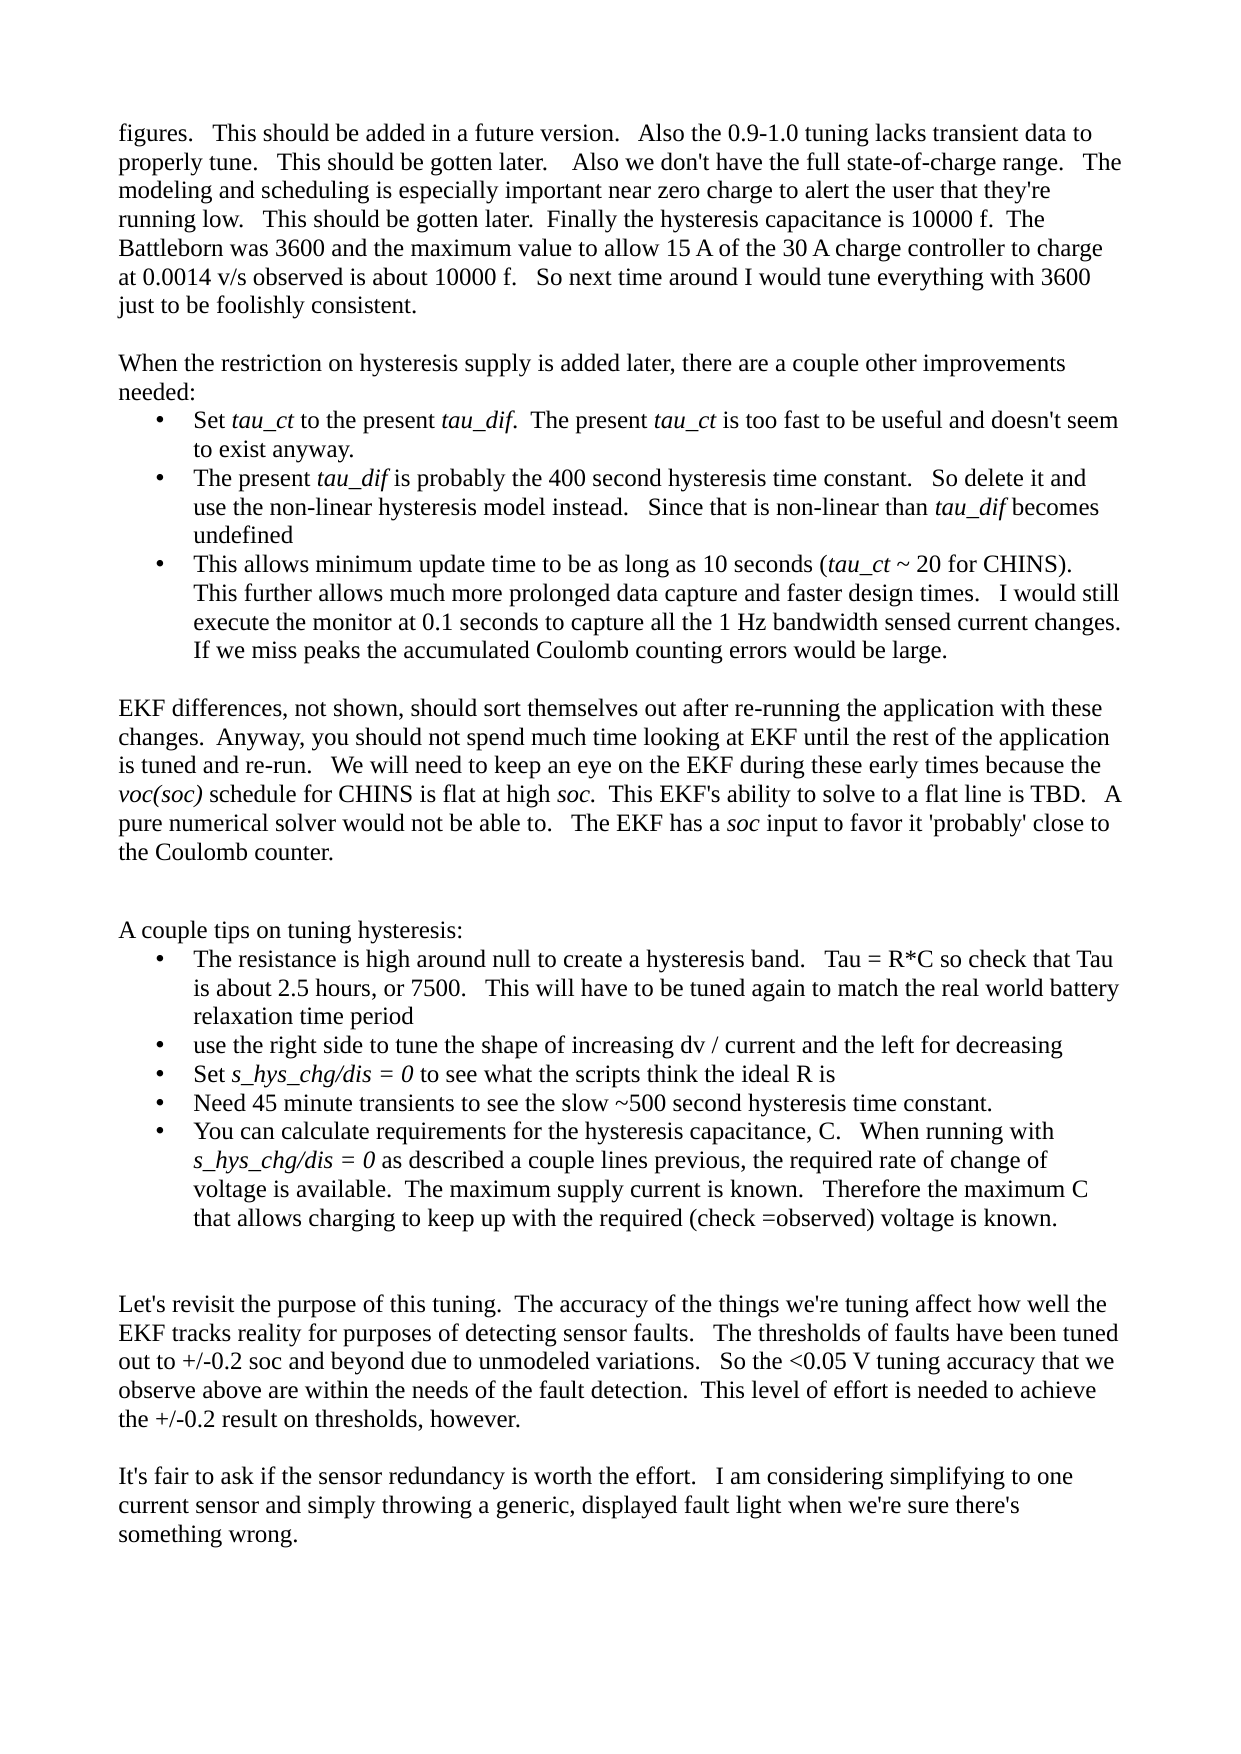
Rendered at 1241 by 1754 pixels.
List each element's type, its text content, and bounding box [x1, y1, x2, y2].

list Need 45 minute transients to see the slow ~500 second hysteresis time constant. [156, 1088, 1122, 1116]
text When the restriction on hysteresis supply is added later, there are a couple other improvements needed: [118, 348, 1122, 406]
list The resistance is high around null to create a hysteresis band. Tau = R*C so check that Tau is about 2.5 hours, or 7500. This will have to be tuned again to match the real world battery relaxation time period [156, 944, 1122, 1030]
text figures. This should be added in a future version. Also the 0.9-1.0 tuning lacks transient data to properly tune. This should be gotten later. Also we don't have the full state-of-charge range. The modeling and scheduling is especially important near zero charge to alert the user that they're running low. This should be gotten later. Finally the hysteresis capacitance is 10000 f. The Battleborn was 3600 and the maximum value to allow 15 A of the 30 A charge controller to charge at 0.0014 v/s observed is about 10000 f. So next time around I would tune everything with 3600 just to be foolishly consistent. [118, 118, 1122, 319]
list Set s_hys_chg/dis = 0 to see what the scripts think the ideal R is [156, 1059, 1122, 1088]
list This allows minimum update time to be as long as 10 seconds (tau_ct ~ 20 for CHINS). This further allows much more prolonged data capture and faster design times. I would still execute the monitor at 0.1 seconds to capture all the 1 Hz bandwidth sensed current changes. If we miss peaks the accumulated Coulomb counting errors would be large. [156, 549, 1122, 664]
list Set tau_ct to the present tau_dif. The present tau_ct is too fast to be useful and doesn't seem to exist anyway. [156, 406, 1122, 463]
text It's fair to ask if the sensor redundancy is worth the effort. I am considering simplifying to one current sensor and simply throwing a generic, displayed fault light when we're sure there's something wrong. [118, 1461, 1122, 1548]
text A couple tips on tuning hysteresis: [118, 915, 1122, 944]
list use the right side to tune the shape of increasing dv / current and the left for decreasing [156, 1030, 1122, 1059]
text EKF differences, not shown, should sort themselves out after re-running the application with these changes. Anyway, you should not spend much time looking at EKF until the rest of the application is tuned and re-run. We will need to keep an eye on the EKF during these early times because the voc(soc) schedule for CHINS is flat at high soc. This EKF's ability to solve to a flat line is TBD. A pure numerical solver would not be able to. The EKF has a soc input to favor it 'probably' close to the Coulomb counter. [118, 693, 1122, 866]
text Let's revisit the purpose of this tuning. The accuracy of the things we're tuning affect how well the EKF tracks reality for purposes of detecting sensor faults. The thresholds of faults have been tuned out to +/-0.2 soc and beyond due to unmodeled variations. So the <0.05 V tuning accuracy that we observe above are within the needs of the fault detection. This level of effort is needed to achieve the +/-0.2 result on thresholds, however. [118, 1289, 1122, 1433]
list The present tau_dif is probably the 400 second hysteresis time constant. So delete it and use the non-linear hysteresis model instead. Since that is non-linear than tau_dif becomes undefined [156, 463, 1122, 549]
list You can calculate requirements for the hysteresis capacitance, C. When running with s_hys_chg/dis = 0 as described a couple lines previous, the required rate of change of voltage is available. The maximum supply current is known. Therefore the maximum C that allows charging to keep up with the required (check =observed) voltage is known. [156, 1116, 1122, 1231]
